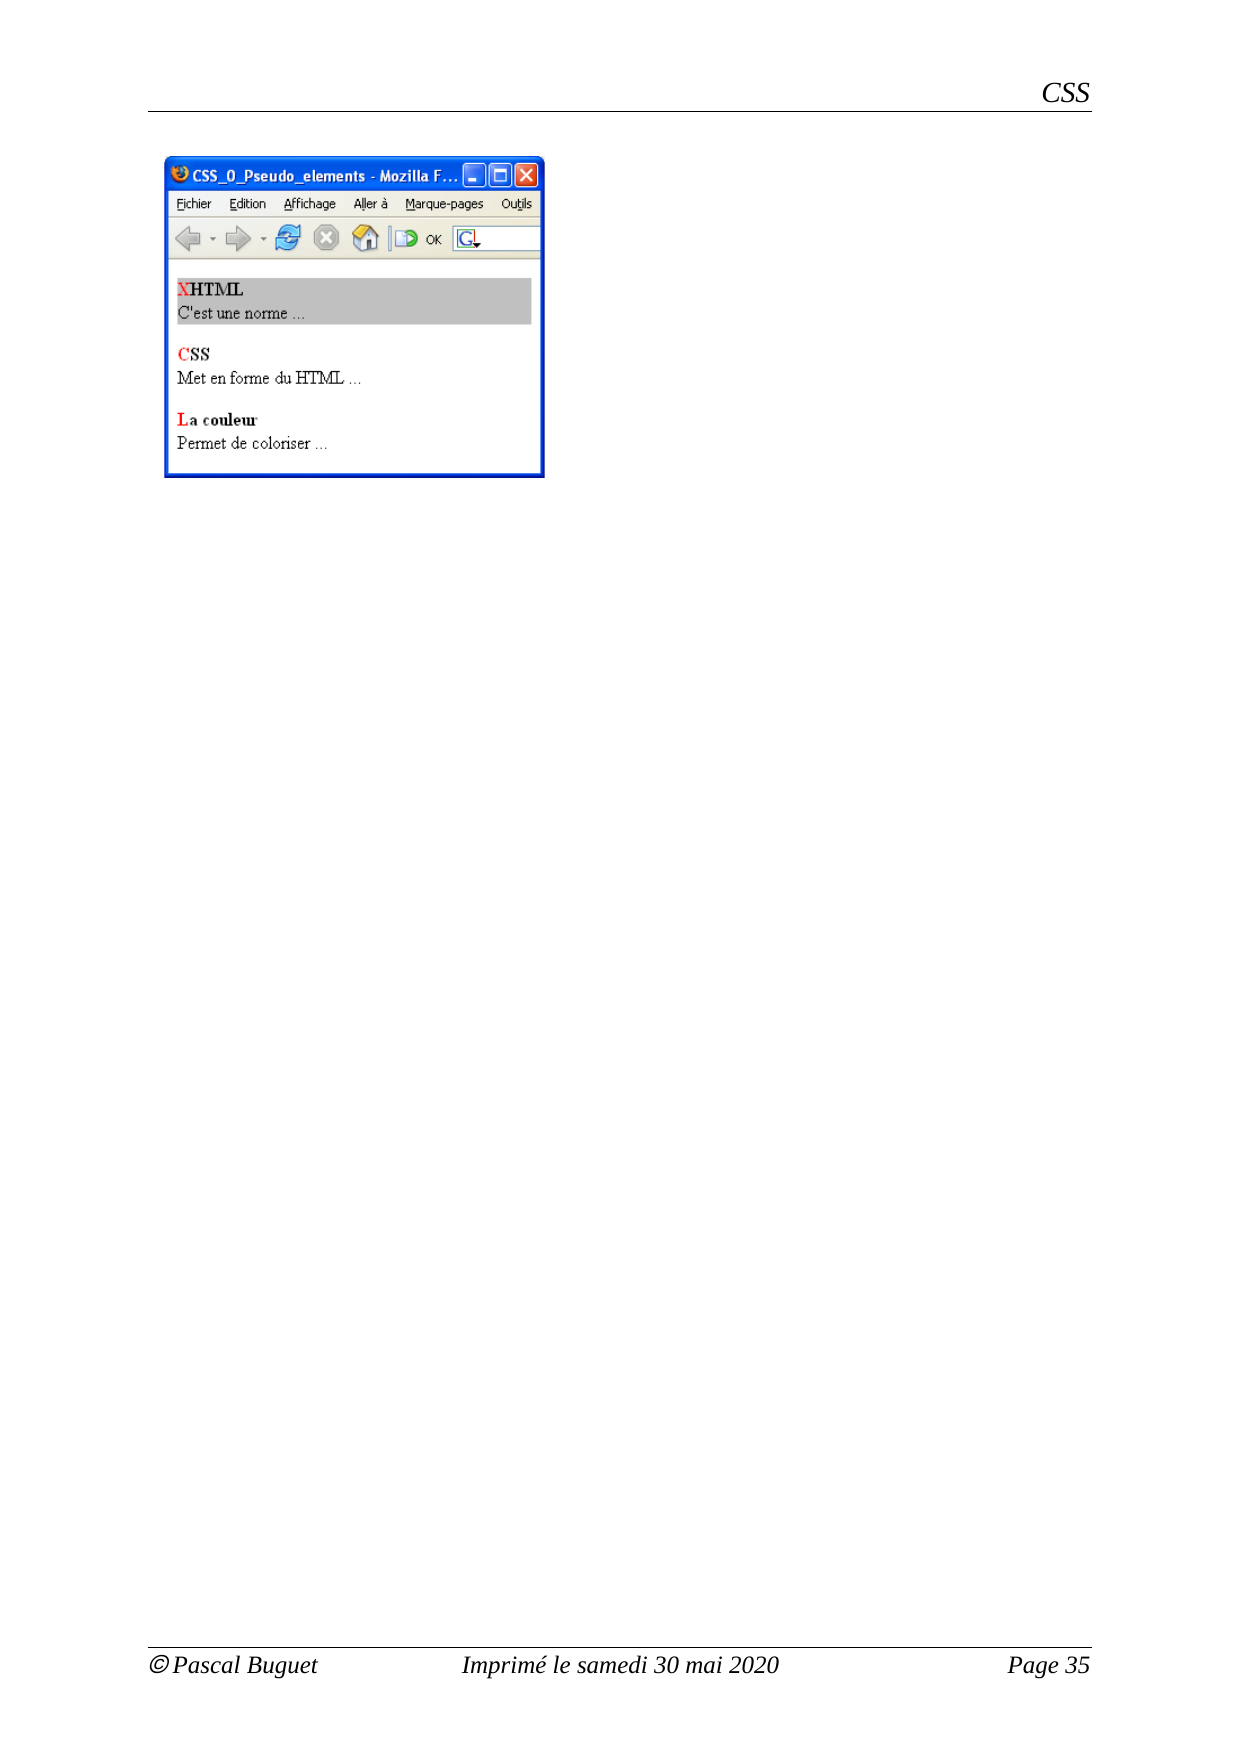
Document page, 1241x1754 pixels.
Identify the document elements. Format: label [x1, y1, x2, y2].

picture [164, 156, 545, 478]
